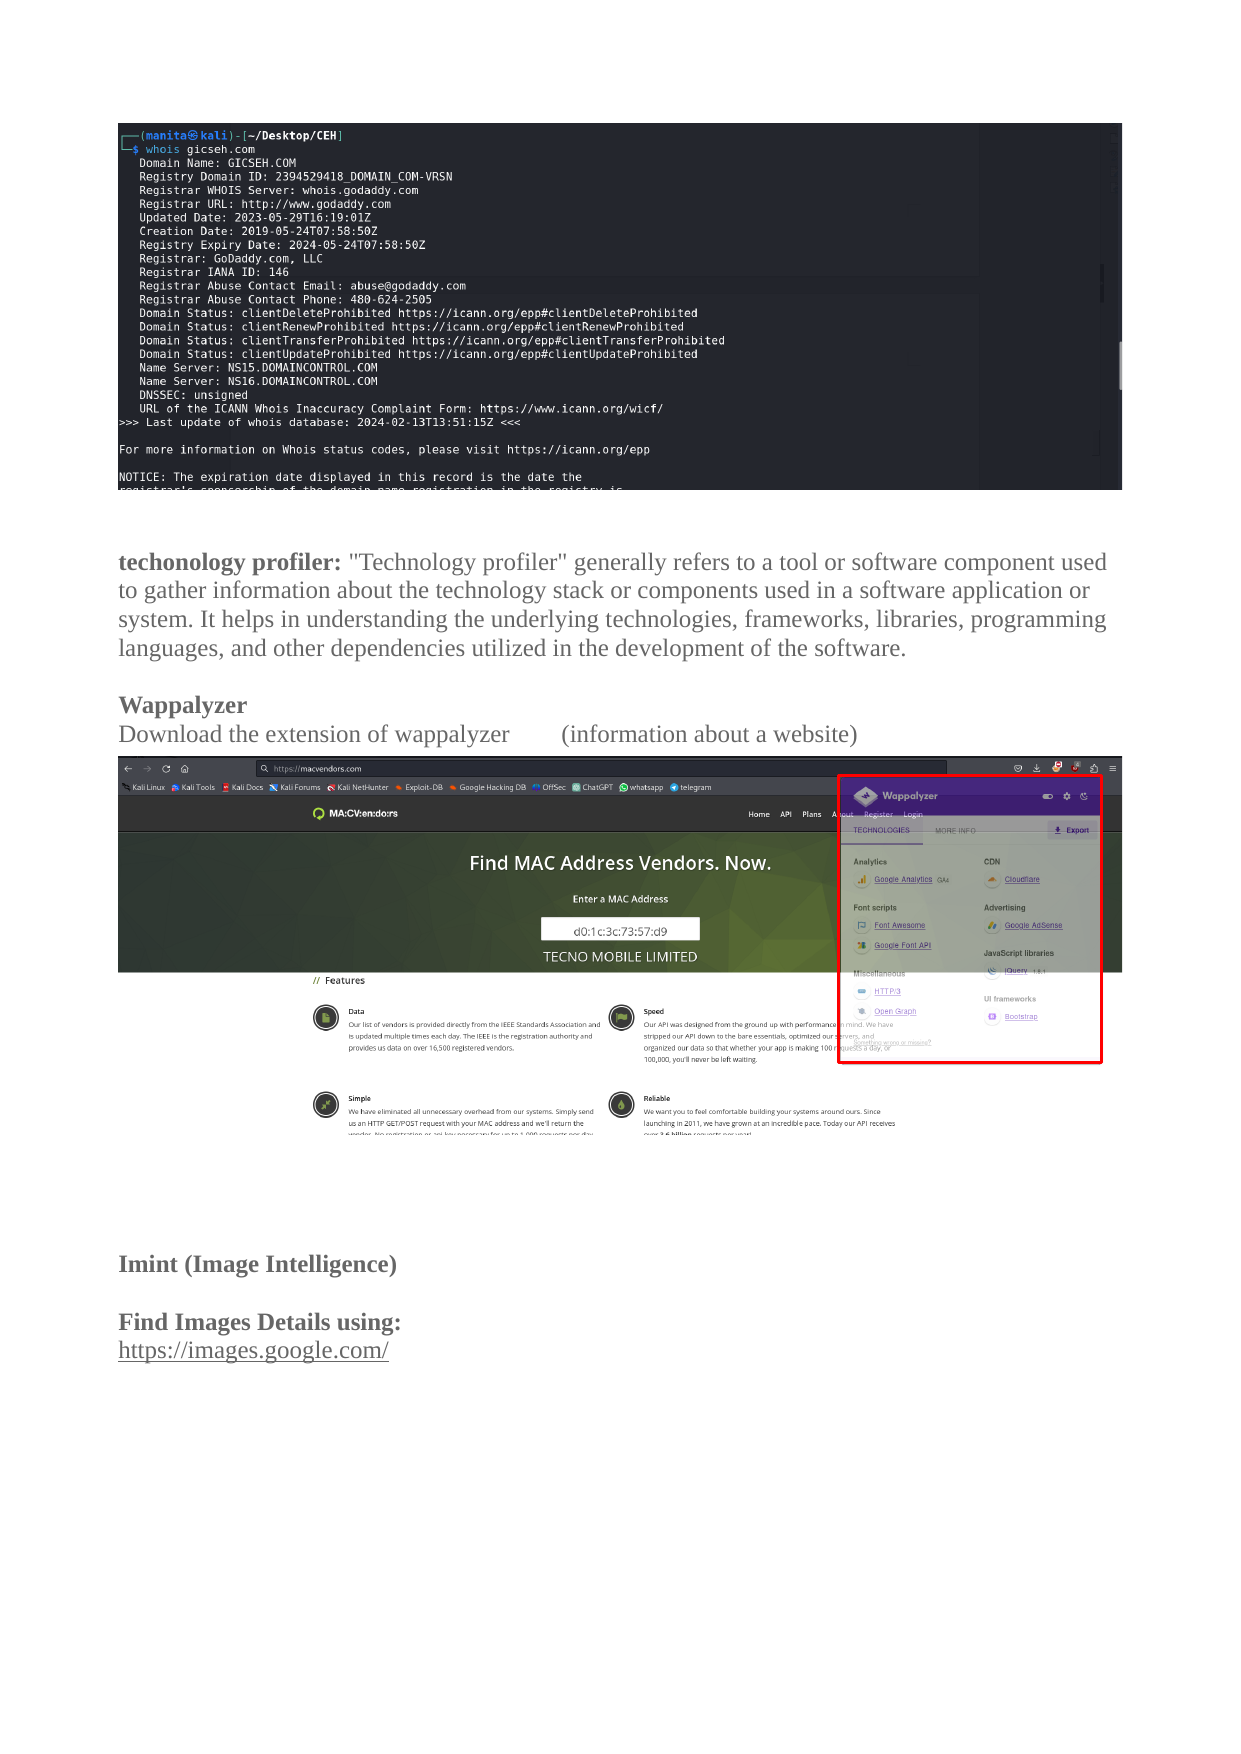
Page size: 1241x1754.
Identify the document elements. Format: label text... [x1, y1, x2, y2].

text techonology profiler: "Technology profiler" generally refers to a tool or software component used to gather information about the technology stack or components used in a software application or system. It helps in understanding the underlying technologies, frameworks, libraries, programming languages, and other dependencies utilized in the development of the software. [118, 547, 1122, 662]
text Find Images Details using: [118, 1307, 1122, 1336]
text https://images.google.com/ [118, 1336, 1122, 1364]
picture [118, 123, 1123, 490]
text Imint (Image Intelligence) [118, 1249, 1122, 1278]
picture [118, 756, 1123, 1135]
text Wappalyzer [118, 691, 1122, 719]
text Download the extension of wappalyzer (information about a website) [118, 719, 1122, 748]
